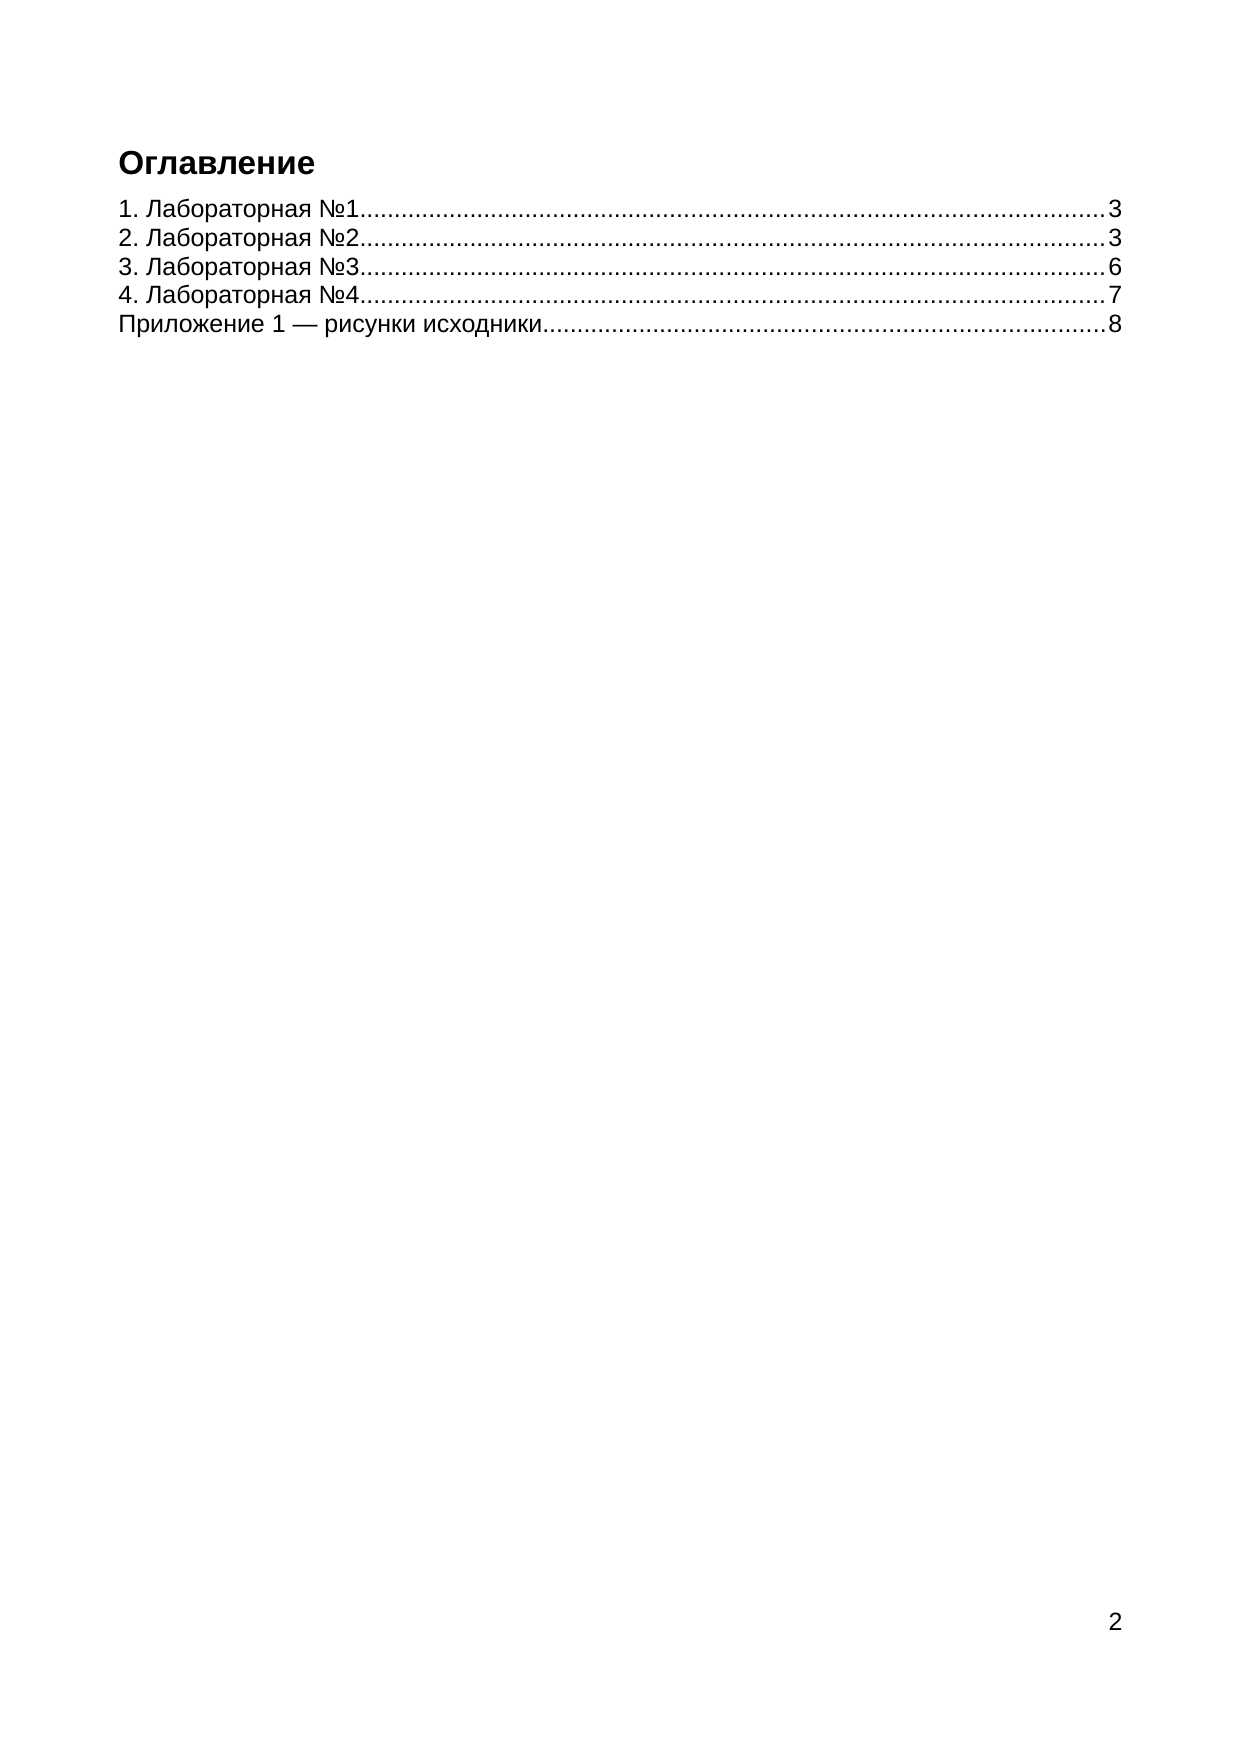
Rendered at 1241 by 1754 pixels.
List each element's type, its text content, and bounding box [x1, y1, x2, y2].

text 2. Лабораторная №2 3 [118, 223, 1122, 252]
text 1. Лабораторная №1 3 [118, 194, 1122, 223]
text 4. Лабораторная №4 7 [118, 280, 1122, 309]
text Приложение 1 — рисунки исходники 8 [118, 309, 1122, 338]
text 3. Лабораторная №3 6 [118, 252, 1122, 280]
subtitle Оглавление [118, 143, 1122, 182]
